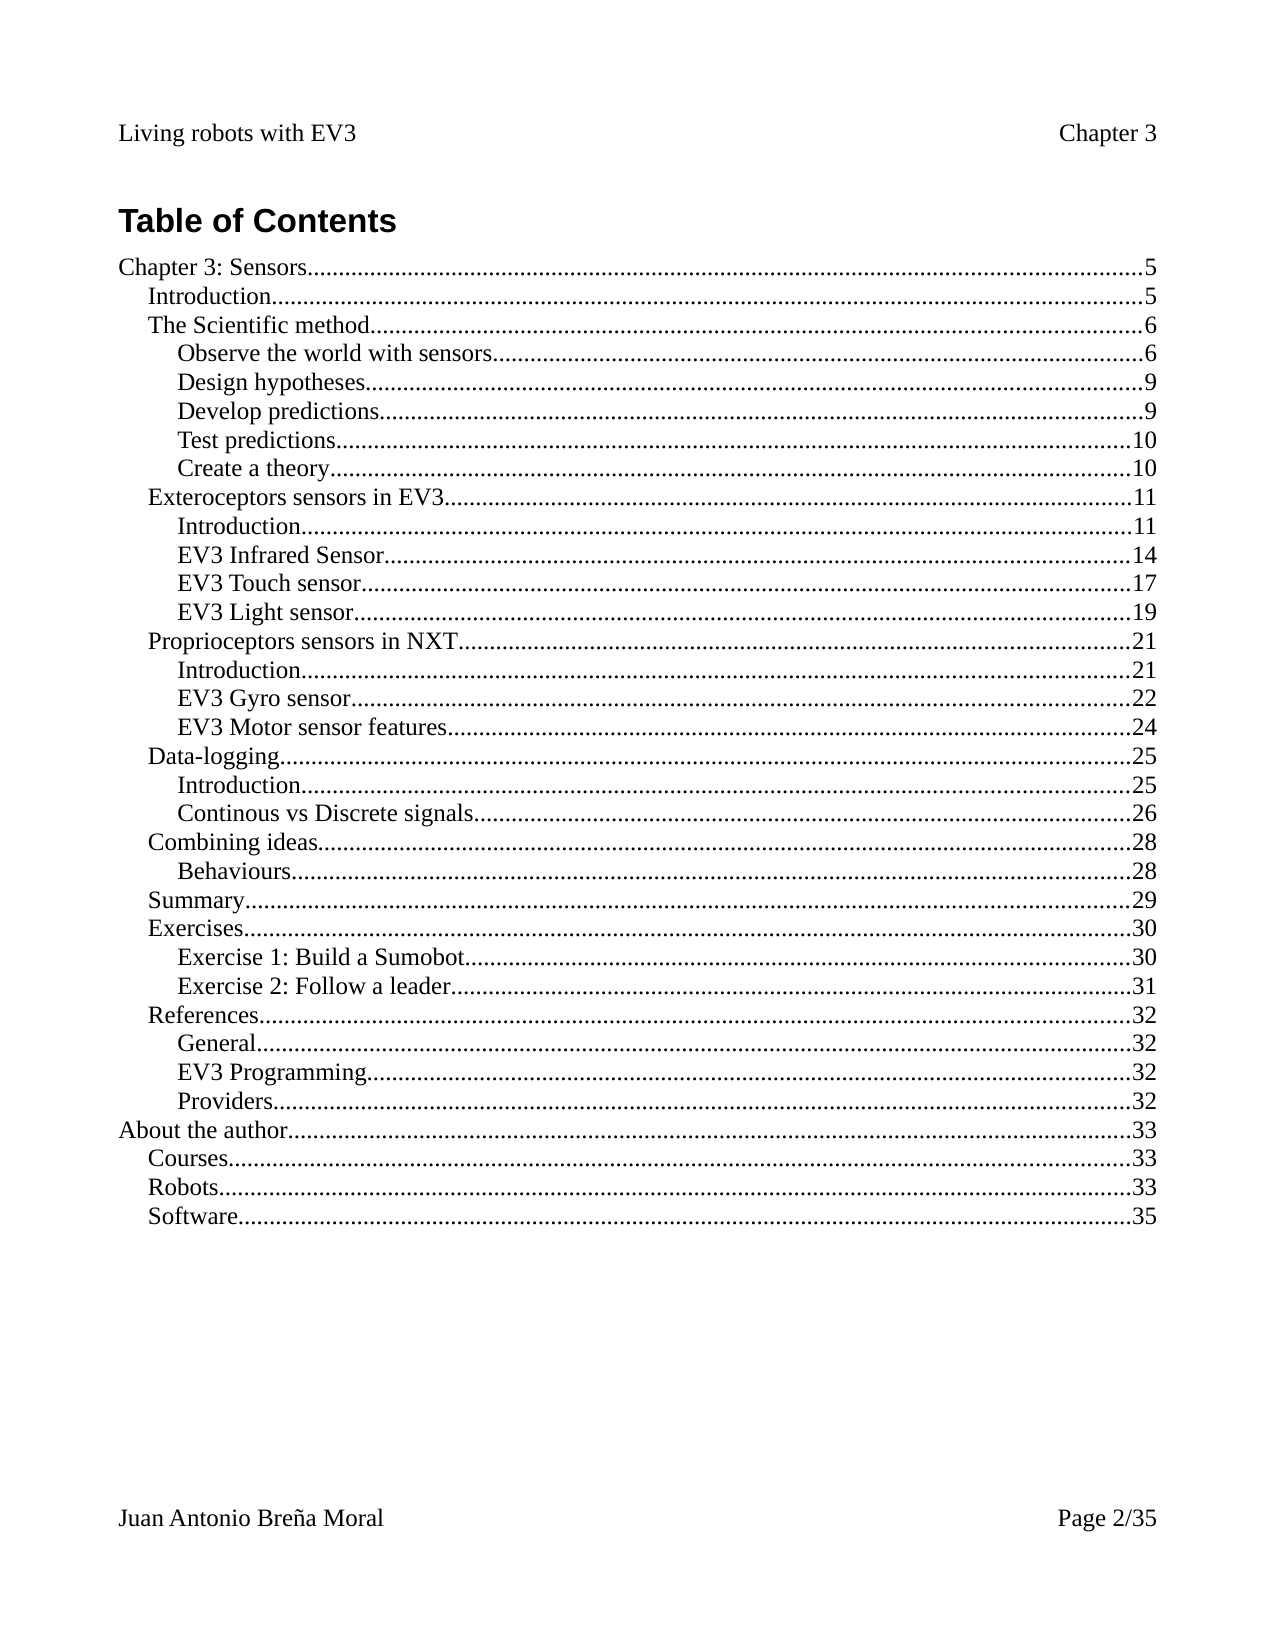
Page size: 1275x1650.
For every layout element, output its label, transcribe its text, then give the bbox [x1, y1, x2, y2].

text Introduction 11 [177, 511, 1157, 540]
text The Scientific method 6 [148, 310, 1157, 338]
text Test predictions 10 [177, 425, 1157, 453]
text Providers 32 [177, 1086, 1157, 1115]
text Exercises 30 [148, 913, 1157, 942]
text Chapter 3: Sensors 5 [118, 252, 1157, 281]
text Introduction 25 [177, 770, 1157, 798]
text Create a theory 10 [177, 453, 1157, 482]
text Behaviours 28 [177, 856, 1157, 885]
text Develop predictions 9 [177, 396, 1157, 425]
text EV3 Touch sensor 17 [177, 568, 1157, 597]
text Summary 29 [148, 885, 1157, 913]
text Courses 33 [148, 1143, 1157, 1172]
text EV3 Gyro sensor 22 [177, 683, 1157, 712]
text Observe the world with sensors 6 [177, 338, 1157, 367]
text EV3 Light sensor 19 [177, 597, 1157, 626]
subtitle Table of Contents [118, 201, 1157, 240]
text Introduction 5 [148, 281, 1157, 310]
text General 32 [177, 1028, 1157, 1057]
text Proprioceptors sensors in NXT 21 [148, 626, 1157, 655]
text Exteroceptors sensors in EV3 11 [148, 482, 1157, 511]
text EV3 Infrared Sensor 14 [177, 540, 1157, 568]
text EV3 Programming 32 [177, 1057, 1157, 1086]
text References 32 [148, 1000, 1157, 1028]
text Exercise 2: Follow a leader 31 [177, 971, 1157, 1000]
text Exercise 1: Build a Sumobot 30 [177, 942, 1157, 971]
text Design hypotheses 9 [177, 367, 1157, 396]
text About the author 33 [118, 1115, 1157, 1143]
text Software 35 [148, 1201, 1157, 1230]
text Data-logging 25 [148, 741, 1157, 770]
text Combining ideas 28 [148, 827, 1157, 856]
text Introduction 21 [177, 655, 1157, 683]
text Continous vs Discrete signals 26 [177, 798, 1157, 827]
text Robots 33 [148, 1172, 1157, 1201]
text EV3 Motor sensor features 24 [177, 712, 1157, 741]
